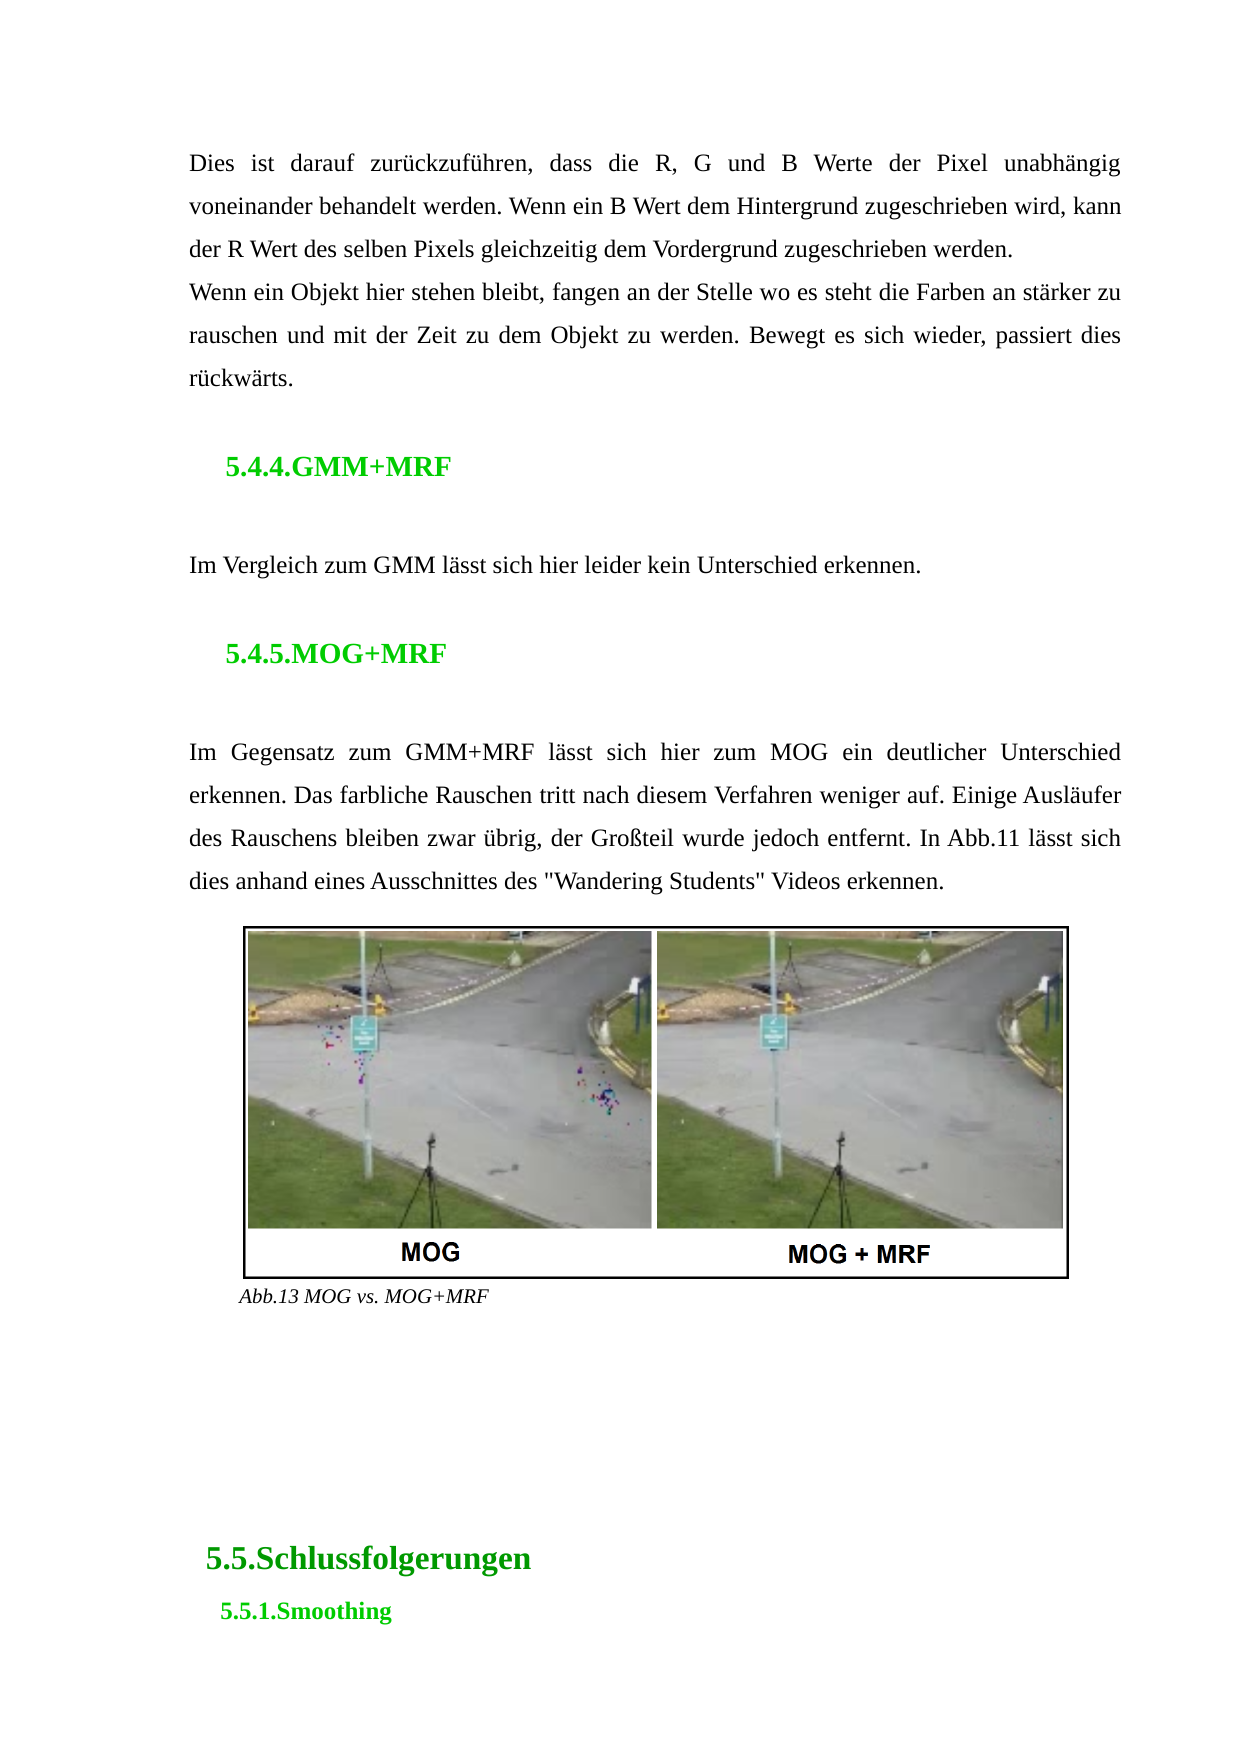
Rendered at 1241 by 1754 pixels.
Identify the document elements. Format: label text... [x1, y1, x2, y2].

text Im Vergleich zum GMM lässt sich hier leider kein Unterschied erkennen. [189, 550, 1122, 579]
text Wenn ein Objekt hier stehen bleibt, fangen an der Stelle wo es steht die Farben an stärker zu rauschen und mit der Zeit zu dem Objekt zu werden. Bewegt es sich wieder, passiert dies rückwärts. [189, 277, 1122, 392]
text 5.5.Schlussfolgerungen [189, 1538, 1122, 1577]
picture [239, 922, 1073, 1285]
text 5.5.1.Smoothing [189, 1596, 1122, 1625]
text Abb.13 MOG vs. MOG+MRF [239, 1285, 1072, 1308]
text Im Gegensatz zum GMM+MRF lässt sich hier zum MOG ein deutlicher Unterschied erkennen. Das farbliche Rauschen tritt nach diesem Verfahren weniger auf. Einige Ausläufer des Rauschens bleiben zwar übrig, der Großteil wurde jedoch entfernt. In Abb.11 lässt sich dies anhand eines Ausschnittes des "Wandering Students" Videos erkennen. [189, 737, 1122, 895]
text 5.4.4.GMM+MRF [189, 449, 1122, 483]
text 5.4.5.MOG+MRF [189, 636, 1122, 670]
text Dies ist darauf zurückzuführen, dass die R, G und B Werte der Pixel unabhängig voneinander behandelt werden. Wenn ein B Wert dem Hintergrund zugeschrieben wird, kann der R Wert des selben Pixels gleichzeitig dem Vordergrund zugeschrieben werden. [189, 148, 1122, 263]
